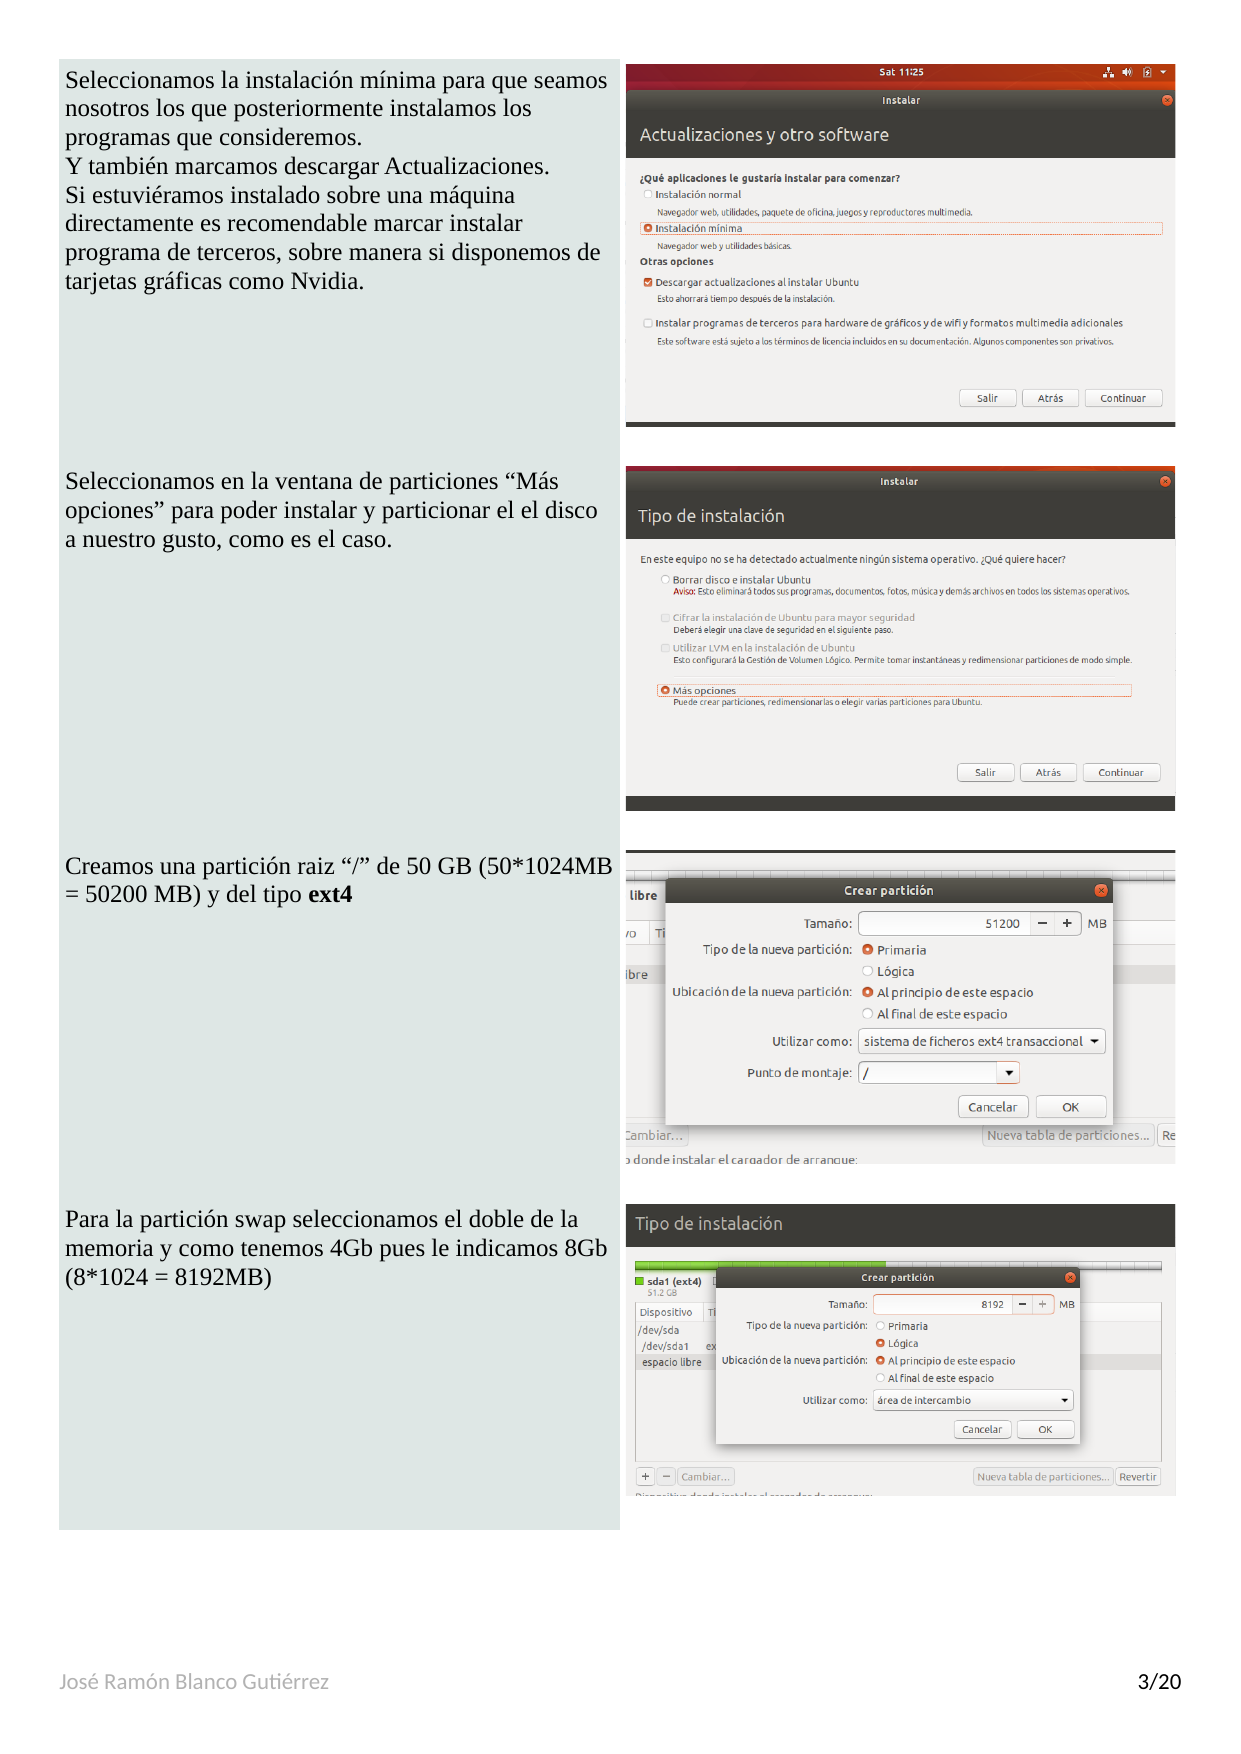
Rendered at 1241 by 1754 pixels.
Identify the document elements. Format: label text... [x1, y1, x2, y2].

picture [625, 850, 1176, 1164]
picture [625, 64, 1176, 427]
table_cell [620, 461, 1181, 845]
table_cell Creamos una partición raiz “/” de 50 GB (50*1024MB = 50200 MB) y del tipo ext4 [59, 845, 620, 1198]
picture [625, 466, 1176, 811]
table_cell Seleccionamos en la ventana de particiones “Más opciones” para poder instalar y particionar el el disco a nuestro gusto, como es el caso. [59, 461, 620, 845]
table_cell [620, 845, 1181, 1198]
table_cell Seleccionamos la instalación mínima para que seamos nosotros los que posteriormente instalamos los programas que consideremos. Y también marcamos descargar Actualizaciones. Si estuviéramos instalado sobre una máquina directamente es recomendable marcar instalar programa de terceros, sobre manera si disponemos de tarjetas gráficas como Nvidia. [59, 59, 620, 461]
table_cell [620, 59, 1181, 461]
picture [625, 1204, 1176, 1496]
table_cell Para la partición swap seleccionamos el doble de la memoria y como tenemos 4Gb pues le indicamos 8Gb (8*1024 = 8192MB) [59, 1198, 620, 1530]
table_cell [620, 1198, 1181, 1530]
